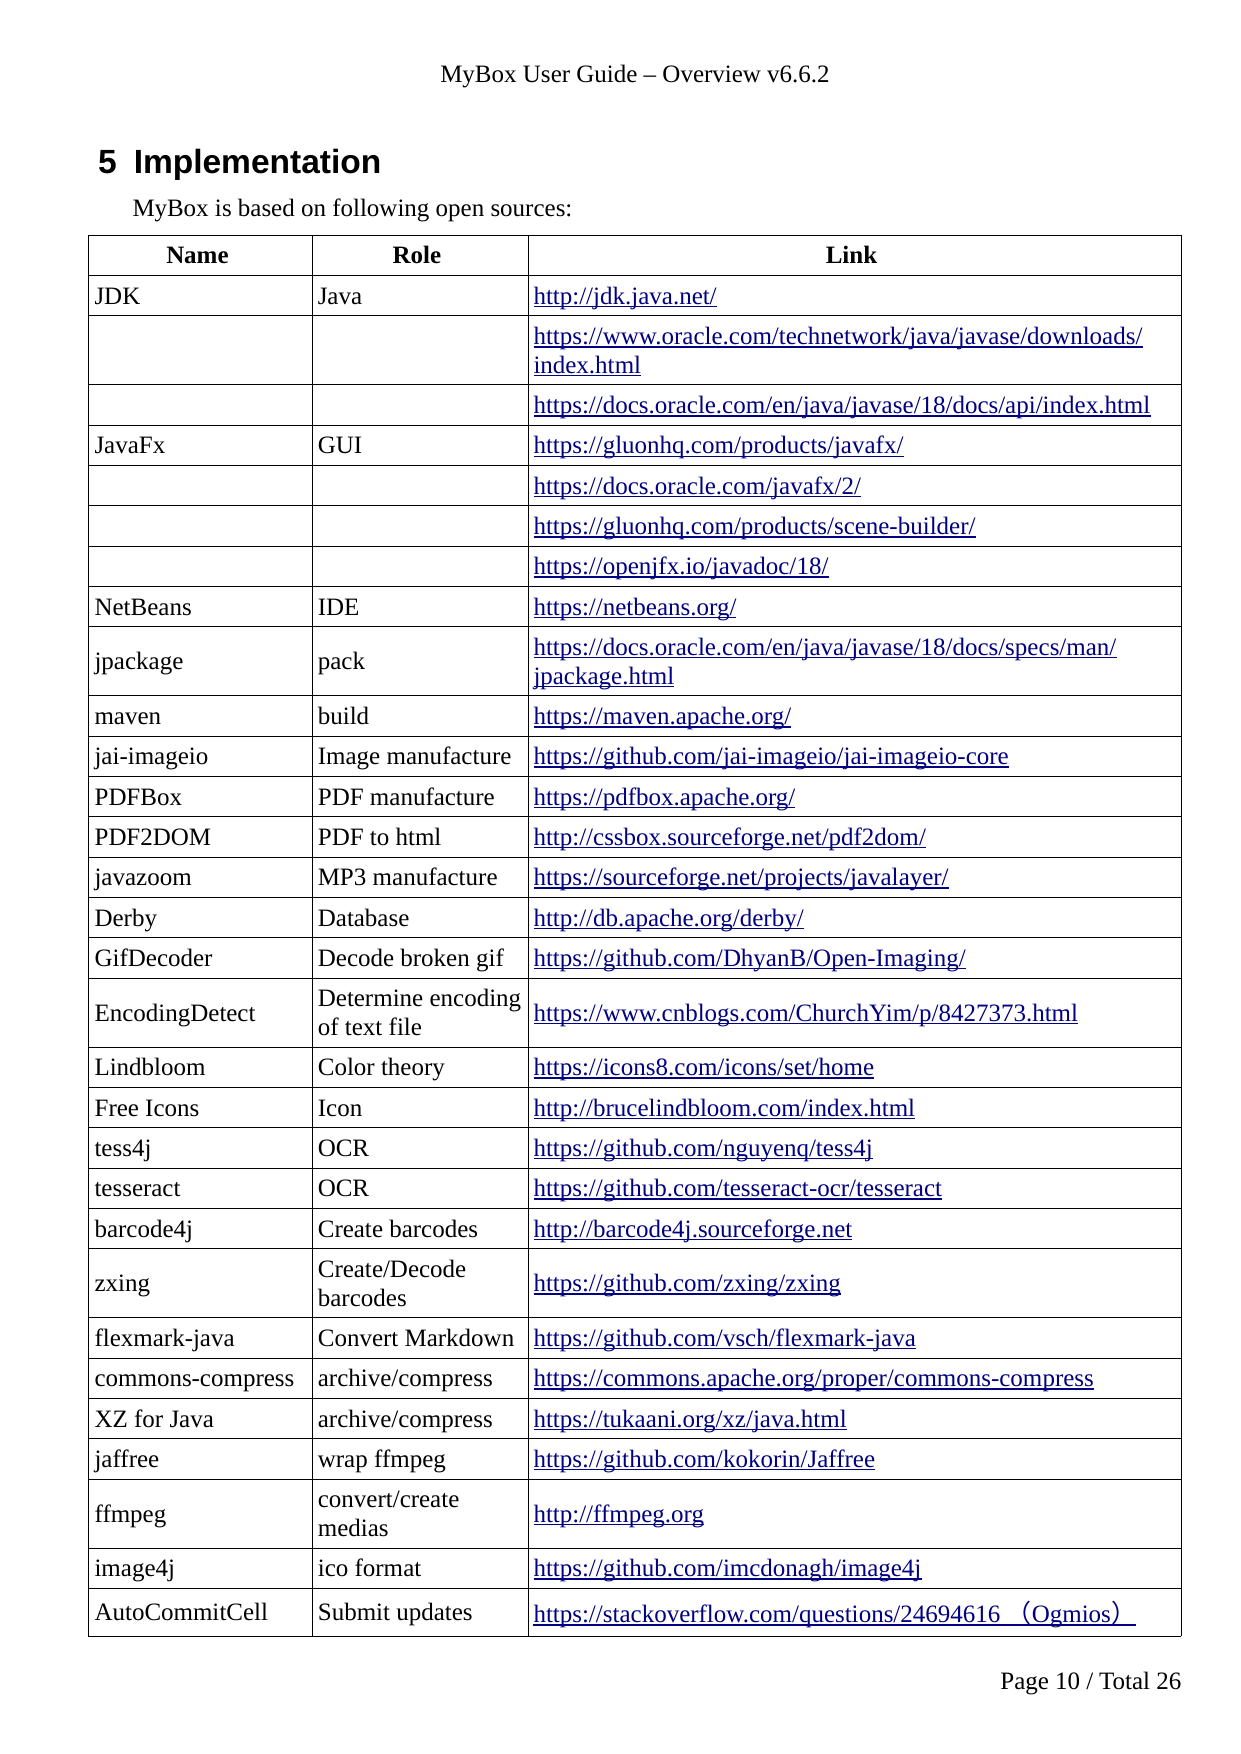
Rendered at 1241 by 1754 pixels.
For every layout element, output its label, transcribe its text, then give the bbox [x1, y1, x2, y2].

table_cell [89, 385, 312, 425]
table_cell https://gluonhq.com/products/javafx/ [529, 426, 1181, 465]
table_cell Free Icons [89, 1088, 312, 1127]
table_cell https://netbeans.org/ [529, 587, 1181, 626]
table_cell JavaFx [89, 426, 312, 465]
table_cell jpackage [89, 627, 312, 695]
table_header Role [313, 236, 528, 275]
table_cell image4j [89, 1549, 312, 1588]
table_cell https://github.com/DhyanB/Open-Imaging/ [529, 938, 1181, 977]
table_cell [89, 316, 312, 384]
table_cell Derby [89, 898, 312, 937]
table_cell pack [313, 627, 528, 695]
table_cell https://docs.oracle.com/en/java/javase/18/docs/api/index.html [529, 385, 1181, 425]
table_cell https://icons8.com/icons/set/home [529, 1048, 1181, 1087]
table_cell https://www.oracle.com/technetwork/java/javase/downloads/index.html [529, 316, 1181, 384]
table_cell https://pdfbox.apache.org/ [529, 777, 1181, 816]
table_cell archive/compress [313, 1399, 528, 1438]
table_cell Determine encoding of text file [313, 979, 528, 1047]
table_cell ffmpeg [89, 1480, 312, 1547]
table_cell barcode4j [89, 1209, 312, 1248]
table_cell http://jdk.java.net/ [529, 276, 1181, 315]
table_cell convert/create medias [313, 1480, 528, 1547]
table_cell jai-imageio [89, 737, 312, 776]
table_cell Database [313, 898, 528, 937]
table_cell Submit updates [313, 1589, 528, 1636]
table_cell wrap ffmpeg [313, 1439, 528, 1478]
table_cell GUI [313, 426, 528, 465]
table_cell Create barcodes [313, 1209, 528, 1248]
table_cell https://github.com/imcdonagh/image4j [529, 1549, 1181, 1588]
subtitle Implementation [88, 142, 1181, 181]
table_cell javazoom [89, 858, 312, 897]
table_cell JDK [89, 276, 312, 315]
table_header Link [529, 236, 1181, 275]
table_cell https://github.com/nguyenq/tess4j [529, 1128, 1181, 1167]
table_cell OCR [313, 1128, 528, 1167]
table_cell PDF to html [313, 817, 528, 857]
table_cell archive/compress [313, 1359, 528, 1398]
table_cell [313, 506, 528, 546]
table_cell https://sourceforge.net/projects/javalayer/ [529, 858, 1181, 897]
table_cell [89, 547, 312, 586]
table_cell https://github.com/zxing/zxing [529, 1249, 1181, 1317]
table_cell Icon [313, 1088, 528, 1127]
table_cell http://brucelindbloom.com/index.html [529, 1088, 1181, 1127]
table_cell [313, 466, 528, 505]
table_cell https://docs.oracle.com/en/java/javase/18/docs/specs/man/jpackage.html [529, 627, 1181, 695]
table_cell build [313, 696, 528, 736]
table_cell https://docs.oracle.com/javafx/2/ [529, 466, 1181, 505]
table_cell https://github.com/kokorin/Jaffree [529, 1439, 1181, 1478]
table_cell Lindbloom [89, 1048, 312, 1087]
table_cell flexmark-java [89, 1318, 312, 1357]
table_header Name [89, 236, 312, 275]
table_cell [313, 316, 528, 384]
table_cell https://commons.apache.org/proper/commons-compress [529, 1359, 1181, 1398]
text MyBox is based on following open sources: [88, 193, 1181, 222]
table_cell jaffree [89, 1439, 312, 1478]
table_cell Create/Decode barcodes [313, 1249, 528, 1317]
table_cell ico format [313, 1549, 528, 1588]
table_cell PDFBox [89, 777, 312, 816]
table_cell http://ffmpeg.org [529, 1480, 1181, 1547]
table_cell https://github.com/vsch/flexmark-java [529, 1318, 1181, 1357]
table_cell PDF manufacture [313, 777, 528, 816]
table_cell https://github.com/jai-imageio/jai-imageio-core [529, 737, 1181, 776]
table_cell Java [313, 276, 528, 315]
table_cell zxing [89, 1249, 312, 1317]
table_cell MP3 manufacture [313, 858, 528, 897]
table_cell http://db.apache.org/derby/ [529, 898, 1181, 937]
table_cell Convert Markdown [313, 1318, 528, 1357]
table_cell https://maven.apache.org/ [529, 696, 1181, 736]
table_cell https://openjfx.io/javadoc/18/ [529, 547, 1181, 586]
table_cell https://gluonhq.com/products/scene-builder/ [529, 506, 1181, 546]
table_cell https://www.cnblogs.com/ChurchYim/p/8427373.html [529, 979, 1181, 1047]
table_cell AutoCommitCell [89, 1589, 312, 1636]
table_cell commons-compress [89, 1359, 312, 1398]
table_cell XZ for Java [89, 1399, 312, 1438]
table_cell https://github.com/tesseract-ocr/tesseract [529, 1169, 1181, 1208]
table_cell https://tukaani.org/xz/java.html [529, 1399, 1181, 1438]
table_cell tess4j [89, 1128, 312, 1167]
table_cell tesseract [89, 1169, 312, 1208]
table_cell OCR [313, 1169, 528, 1208]
table_cell NetBeans [89, 587, 312, 626]
table_cell GifDecoder [89, 938, 312, 977]
table_cell Image manufacture [313, 737, 528, 776]
table_cell [313, 547, 528, 586]
table_cell IDE [313, 587, 528, 626]
table_cell Color theory [313, 1048, 528, 1087]
table_cell PDF2DOM [89, 817, 312, 857]
table_cell [89, 506, 312, 546]
table_cell EncodingDetect [89, 979, 312, 1047]
table_cell maven [89, 696, 312, 736]
table_cell http://cssbox.sourceforge.net/pdf2dom/ [529, 817, 1181, 857]
table_cell [313, 385, 528, 425]
table_cell http://barcode4j.sourceforge.net [529, 1209, 1181, 1248]
table_cell Decode broken gif [313, 938, 528, 977]
table_cell https://stackoverflow.com/questions/24694616 （Ogmios） [529, 1589, 1181, 1636]
table_cell [89, 466, 312, 505]
